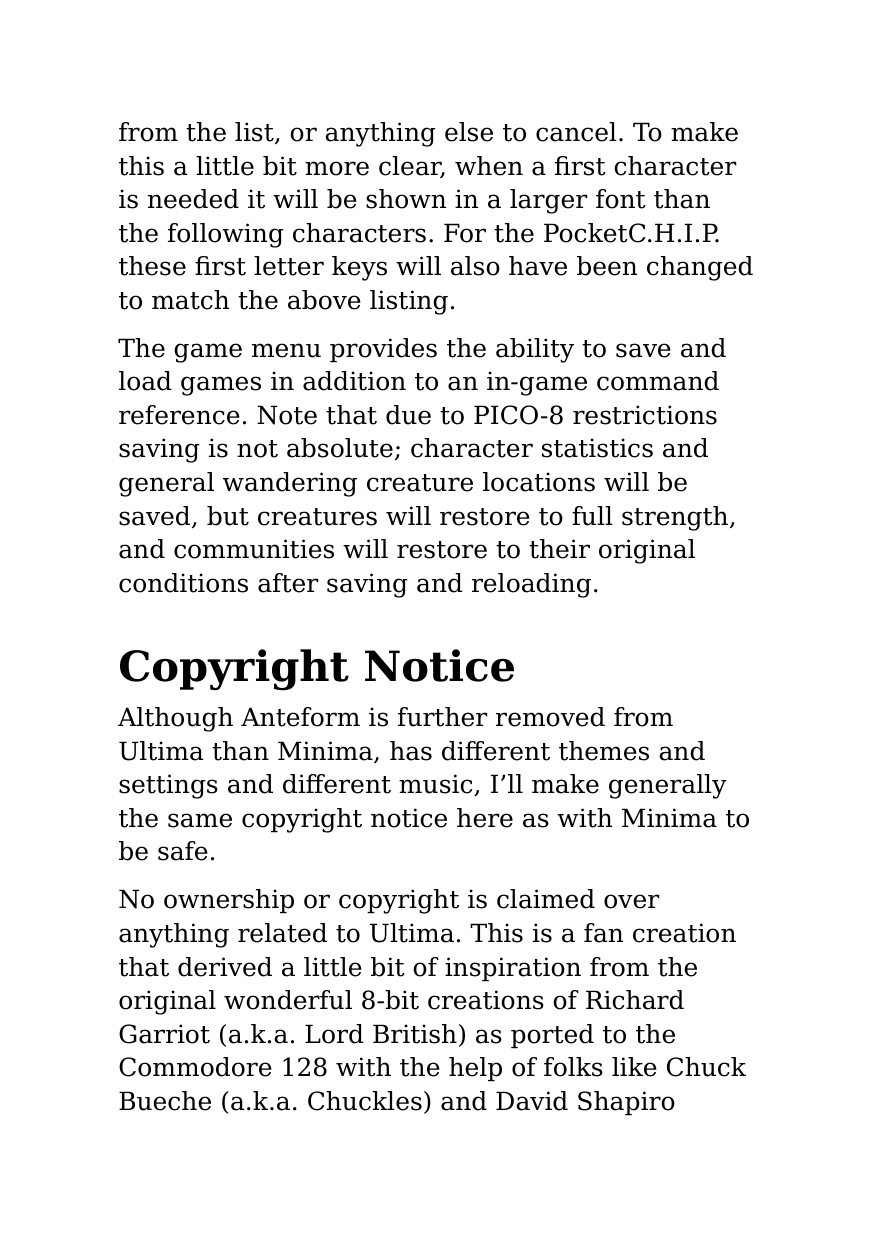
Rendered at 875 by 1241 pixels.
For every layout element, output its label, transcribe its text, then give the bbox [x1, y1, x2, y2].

text Although Anteform is further removed from Ultima than Minima, has different themes and settings and different music, I’ll make generally the same copyright notice here as with Minima to be safe. [118, 703, 756, 867]
text No ownership or copyright is claimed over anything related to Ultima. This is a fan creation that derived a little bit of inspiration from the original wonderful 8-bit creations of Richard Garriot (a.k.a. Lord British) as ported to the Commodore 128 with the help of folks like Chuck Bueche (a.k.a. Chuckles) and David Shapiro [118, 886, 756, 1116]
subtitle Copyright Notice [118, 642, 756, 691]
text The game menu provides the ability to save and load games in addition to an in-game command reference. Note that due to PICO-8 restrictions saving is not absolute; character statistics and general wandering creature locations will be saved, but creatures will restore to full strength, and communities will restore to their original conditions after saving and reloading. [118, 334, 756, 598]
text from the list, or anything else to cancel. To make this a little bit more clear, when a first character is needed it will be shown in a larger font than the following characters. For the PocketC.H.I.P. these first letter keys will also have been changed to match the above listing. [118, 118, 756, 315]
